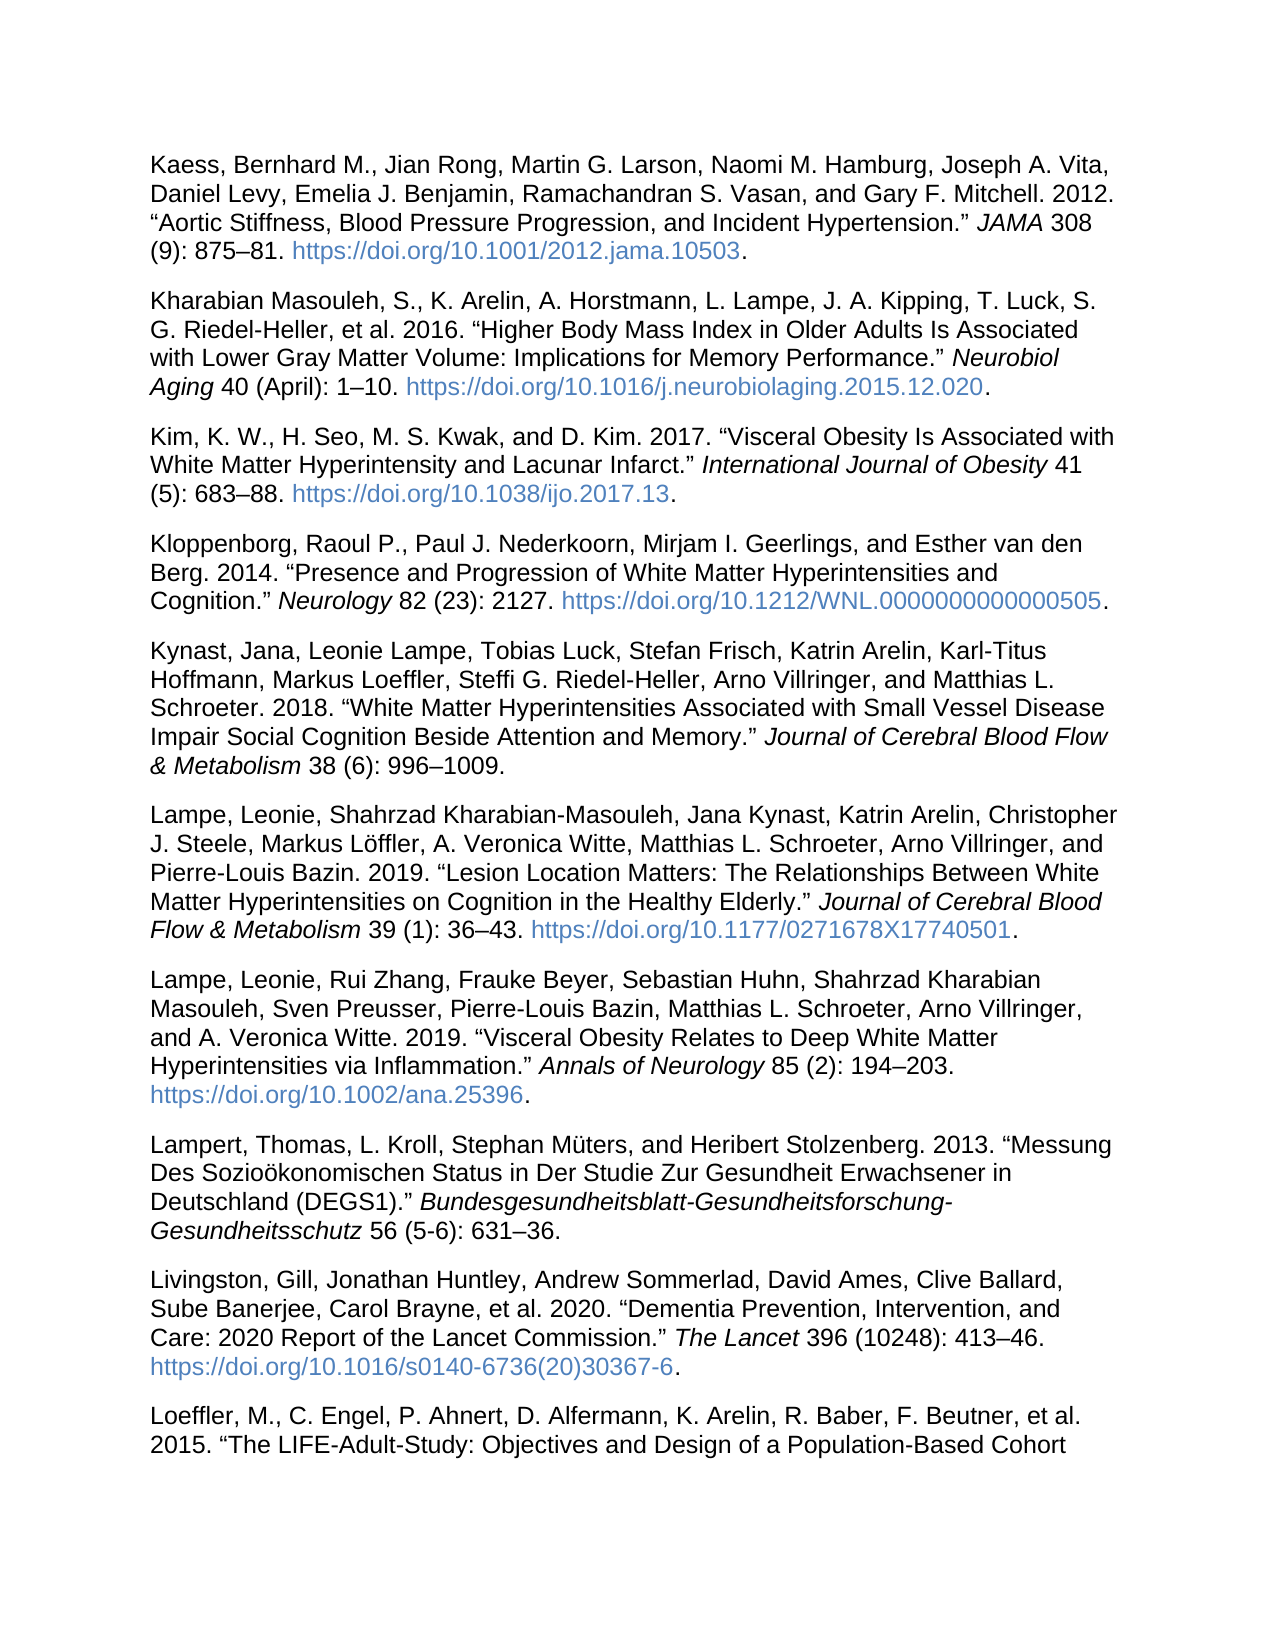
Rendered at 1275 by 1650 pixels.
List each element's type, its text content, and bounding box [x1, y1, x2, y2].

text Kharabian Masouleh, S., K. Arelin, A. Horstmann, L. Lampe, J. A. Kipping, T. Luck, S. G. Riedel-Heller, et al. 2016. “Higher Body Mass Index in Older Adults Is Associated with Lower Gray Matter Volume: Implications for Memory Performance.” Neurobiol Aging 40 (April): 1–10. https://doi.org/10.1016/j.neurobiolaging.2015.12.020. [150, 286, 1125, 401]
text Lampert, Thomas, L. Kroll, Stephan Müters, and Heribert Stolzenberg. 2013. “Messung Des Sozioökonomischen Status in Der Studie Zur Gesundheit Erwachsener in Deutschland (DEGS1).” Bundesgesundheitsblatt-Gesundheitsforschung-Gesundheitsschutz 56 (5-6): 631–36. [150, 1129, 1125, 1244]
text Loeffler, M., C. Engel, P. Ahnert, D. Alfermann, K. Arelin, R. Baber, F. Beutner, et al. 2015. “The LIFE-Adult-Study: Objectives and Design of a Population-Based Cohort [150, 1401, 1125, 1459]
text Kynast, Jana, Leonie Lampe, Tobias Luck, Stefan Frisch, Katrin Arelin, Karl-Titus Hoffmann, Markus Loeffler, Steffi G. Riedel-Heller, Arno Villringer, and Matthias L. Schroeter. 2018. “White Matter Hyperintensities Associated with Small Vessel Disease Impair Social Cognition Beside Attention and Memory.” Journal of Cerebral Blood Flow & Metabolism 38 (6): 996–1009. [150, 636, 1125, 779]
text Lampe, Leonie, Rui Zhang, Frauke Beyer, Sebastian Huhn, Shahrzad Kharabian Masouleh, Sven Preusser, Pierre-Louis Bazin, Matthias L. Schroeter, Arno Villringer, and A. Veronica Witte. 2019. “Visceral Obesity Relates to Deep White Matter Hyperintensities via Inflammation.” Annals of Neurology 85 (2): 194–203. https://doi.org/10.1002/ana.25396. [150, 965, 1125, 1109]
text Kaess, Bernhard M., Jian Rong, Martin G. Larson, Naomi M. Hamburg, Joseph A. Vita, Daniel Levy, Emelia J. Benjamin, Ramachandran S. Vasan, and Gary F. Mitchell. 2012. “Aortic Stiffness, Blood Pressure Progression, and Incident Hypertension.” JAMA 308 (9): 875–81. https://doi.org/10.1001/2012.jama.10503. [150, 150, 1125, 265]
text Kim, K. W., H. Seo, M. S. Kwak, and D. Kim. 2017. “Visceral Obesity Is Associated with White Matter Hyperintensity and Lacunar Infarct.” International Journal of Obesity 41 (5): 683–88. https://doi.org/10.1038/ijo.2017.13. [150, 422, 1125, 508]
text Livingston, Gill, Jonathan Huntley, Andrew Sommerlad, David Ames, Clive Ballard, Sube Banerjee, Carol Brayne, et al. 2020. “Dementia Prevention, Intervention, and Care: 2020 Report of the Lancet Commission.” The Lancet 396 (10248): 413–46. https://doi.org/10.1016/s0140-6736(20)30367-6. [150, 1265, 1125, 1380]
text Lampe, Leonie, Shahrzad Kharabian-Masouleh, Jana Kynast, Katrin Arelin, Christopher J. Steele, Markus Löffler, A. Veronica Witte, Matthias L. Schroeter, Arno Villringer, and Pierre-Louis Bazin. 2019. “Lesion Location Matters: The Relationships Between White Matter Hyperintensities on Cognition in the Healthy Elderly.” Journal of Cerebral Blood Flow & Metabolism 39 (1): 36–43. https://doi.org/10.1177/0271678X17740501. [150, 800, 1125, 944]
text Kloppenborg, Raoul P., Paul J. Nederkoorn, Mirjam I. Geerlings, and Esther van den Berg. 2014. “Presence and Progression of White Matter Hyperintensities and Cognition.” Neurology 82 (23): 2127. https://doi.org/10.1212/WNL.0000000000000505. [150, 529, 1125, 615]
